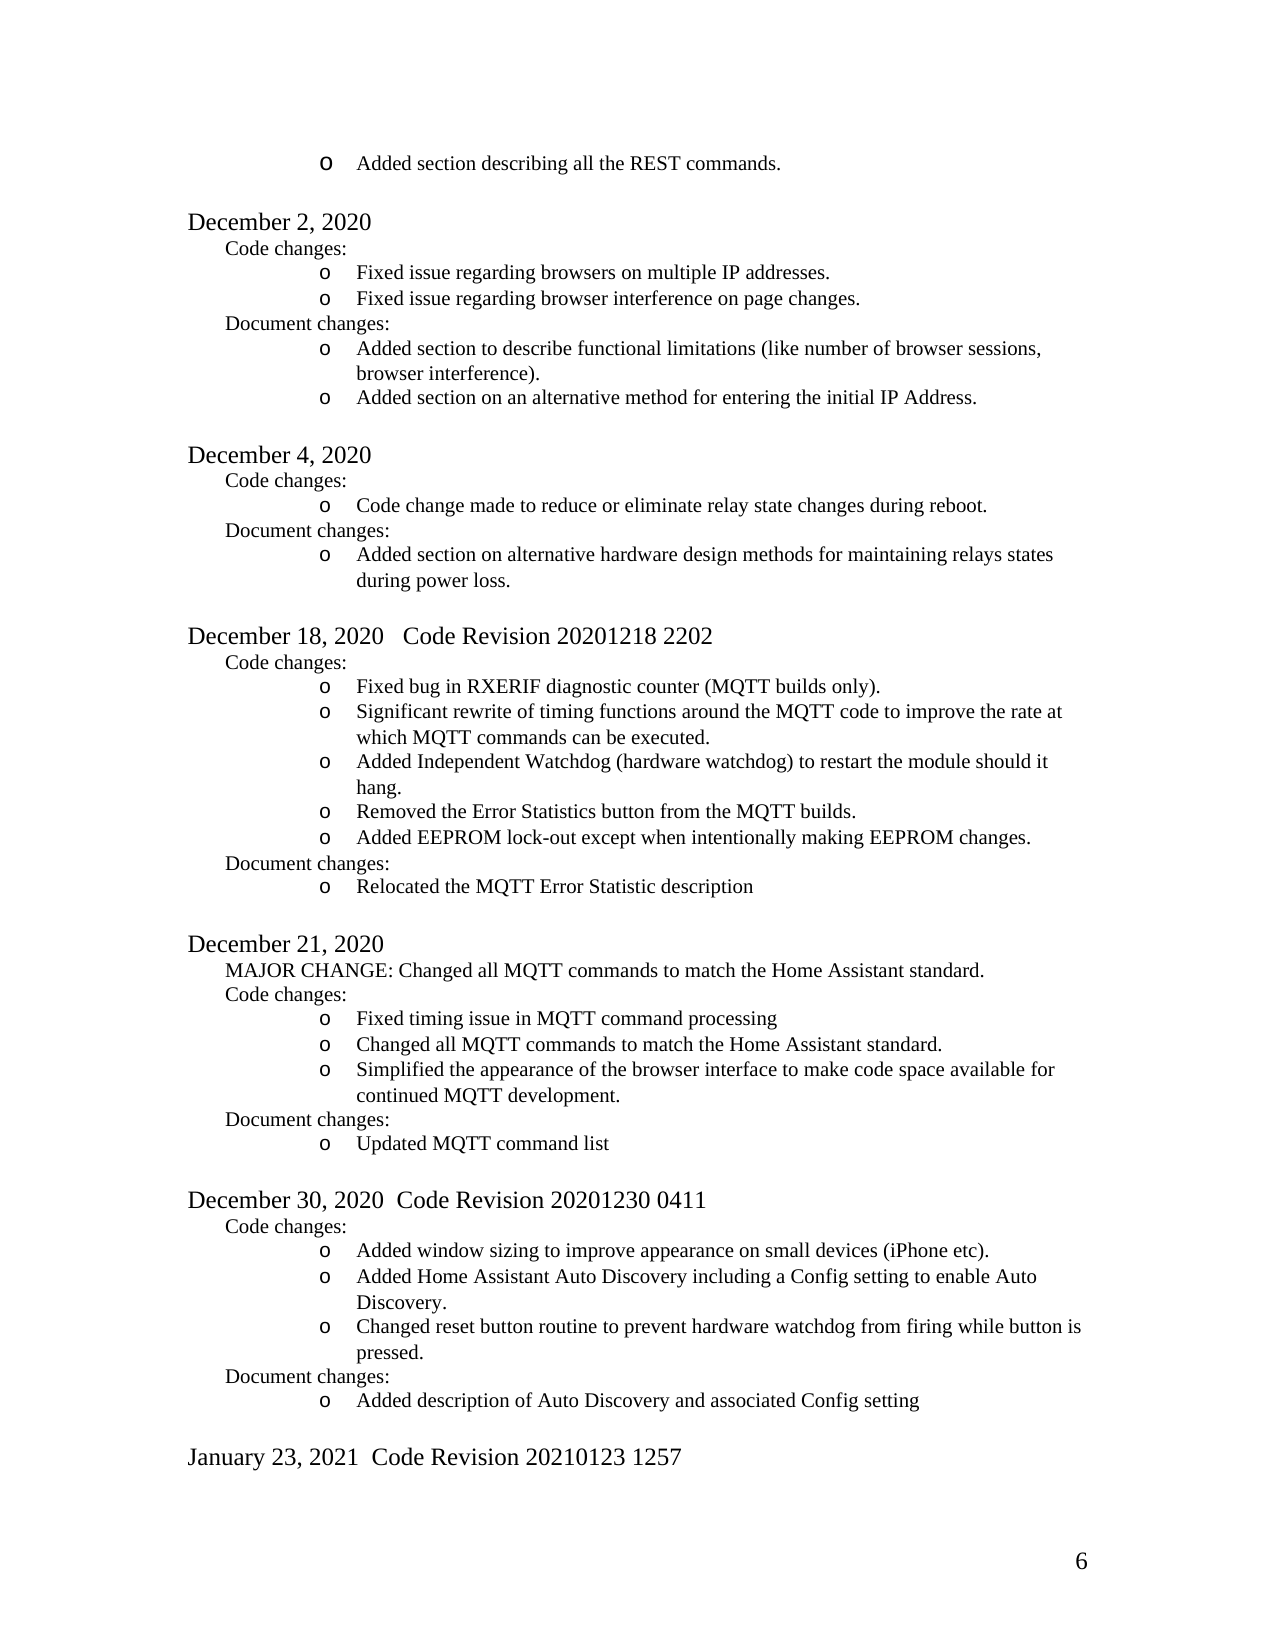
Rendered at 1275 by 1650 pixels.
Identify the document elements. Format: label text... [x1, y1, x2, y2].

list Added window sizing to improve appearance on small devices (iPhone etc). [319, 1238, 1087, 1264]
text Code changes: [225, 649, 1087, 674]
list Added Independent Watchdog (hardware watchdog) to restart the module should it hang. [319, 749, 1087, 799]
text December 21, 2020 [187, 929, 1087, 958]
list Simplified the appearance of the browser interface to make code space available for continued MQTT development. [319, 1057, 1087, 1107]
text Code changes: [225, 236, 1087, 260]
list Significant rewrite of timing functions around the MQTT code to improve the rate at which MQTT commands can be executed. [319, 699, 1087, 749]
text December 4, 2020 [187, 440, 1087, 468]
text Code changes: [225, 468, 1087, 492]
text Document changes: [225, 311, 1087, 335]
text December 30, 2020 Code Revision 20201230 0411 [187, 1186, 1087, 1214]
list Changed reset button routine to prevent hardware watchdog from firing while button is pressed. [319, 1314, 1087, 1364]
text December 2, 2020 [187, 207, 1087, 236]
text January 23, 2021 Code Revision 20210123 1257 [187, 1442, 1087, 1471]
text MAJOR CHANGE: Changed all MQTT commands to match the Home Assistant standard. [225, 958, 1087, 982]
list Added section describing all the REST commands. [319, 150, 1087, 178]
list Added EEPROM lock-out except when intentionally making EEPROM changes. [319, 825, 1087, 850]
text Document changes: [225, 518, 1087, 542]
list Fixed bug in RXERIF diagnostic counter (MQTT builds only). [319, 674, 1087, 699]
list Relocated the MQTT Error Statistic description [319, 874, 1087, 900]
list Fixed issue regarding browser interference on page changes. [319, 286, 1087, 311]
list Removed the Error Statistics button from the MQTT builds. [319, 799, 1087, 825]
list Added section on alternative hardware design methods for maintaining relays states during power loss. [319, 542, 1087, 592]
list Changed all MQTT commands to match the Home Assistant standard. [319, 1032, 1087, 1057]
text Document changes: [225, 850, 1087, 874]
list Code change made to reduce or eliminate relay state changes during reboot. [319, 492, 1087, 518]
text Code changes: [225, 1214, 1087, 1238]
list Added section to describe functional limitations (like number of browser sessions, browser interference). [319, 335, 1087, 385]
text Code changes: [225, 982, 1087, 1006]
text December 18, 2020 Code Revision 20201218 2202 [187, 621, 1087, 649]
list Added description of Auto Discovery and associated Config setting [319, 1388, 1087, 1413]
list Added Home Assistant Auto Discovery including a Config setting to enable Auto Discovery. [319, 1264, 1087, 1314]
text Document changes: [225, 1364, 1087, 1388]
list Fixed timing issue in MQTT command processing [319, 1006, 1087, 1032]
list Fixed issue regarding browsers on multiple IP addresses. [319, 260, 1087, 286]
list Updated MQTT command list [319, 1131, 1087, 1157]
text Document changes: [225, 1107, 1087, 1131]
list Added section on an alternative method for entering the initial IP Address. [319, 385, 1087, 411]
